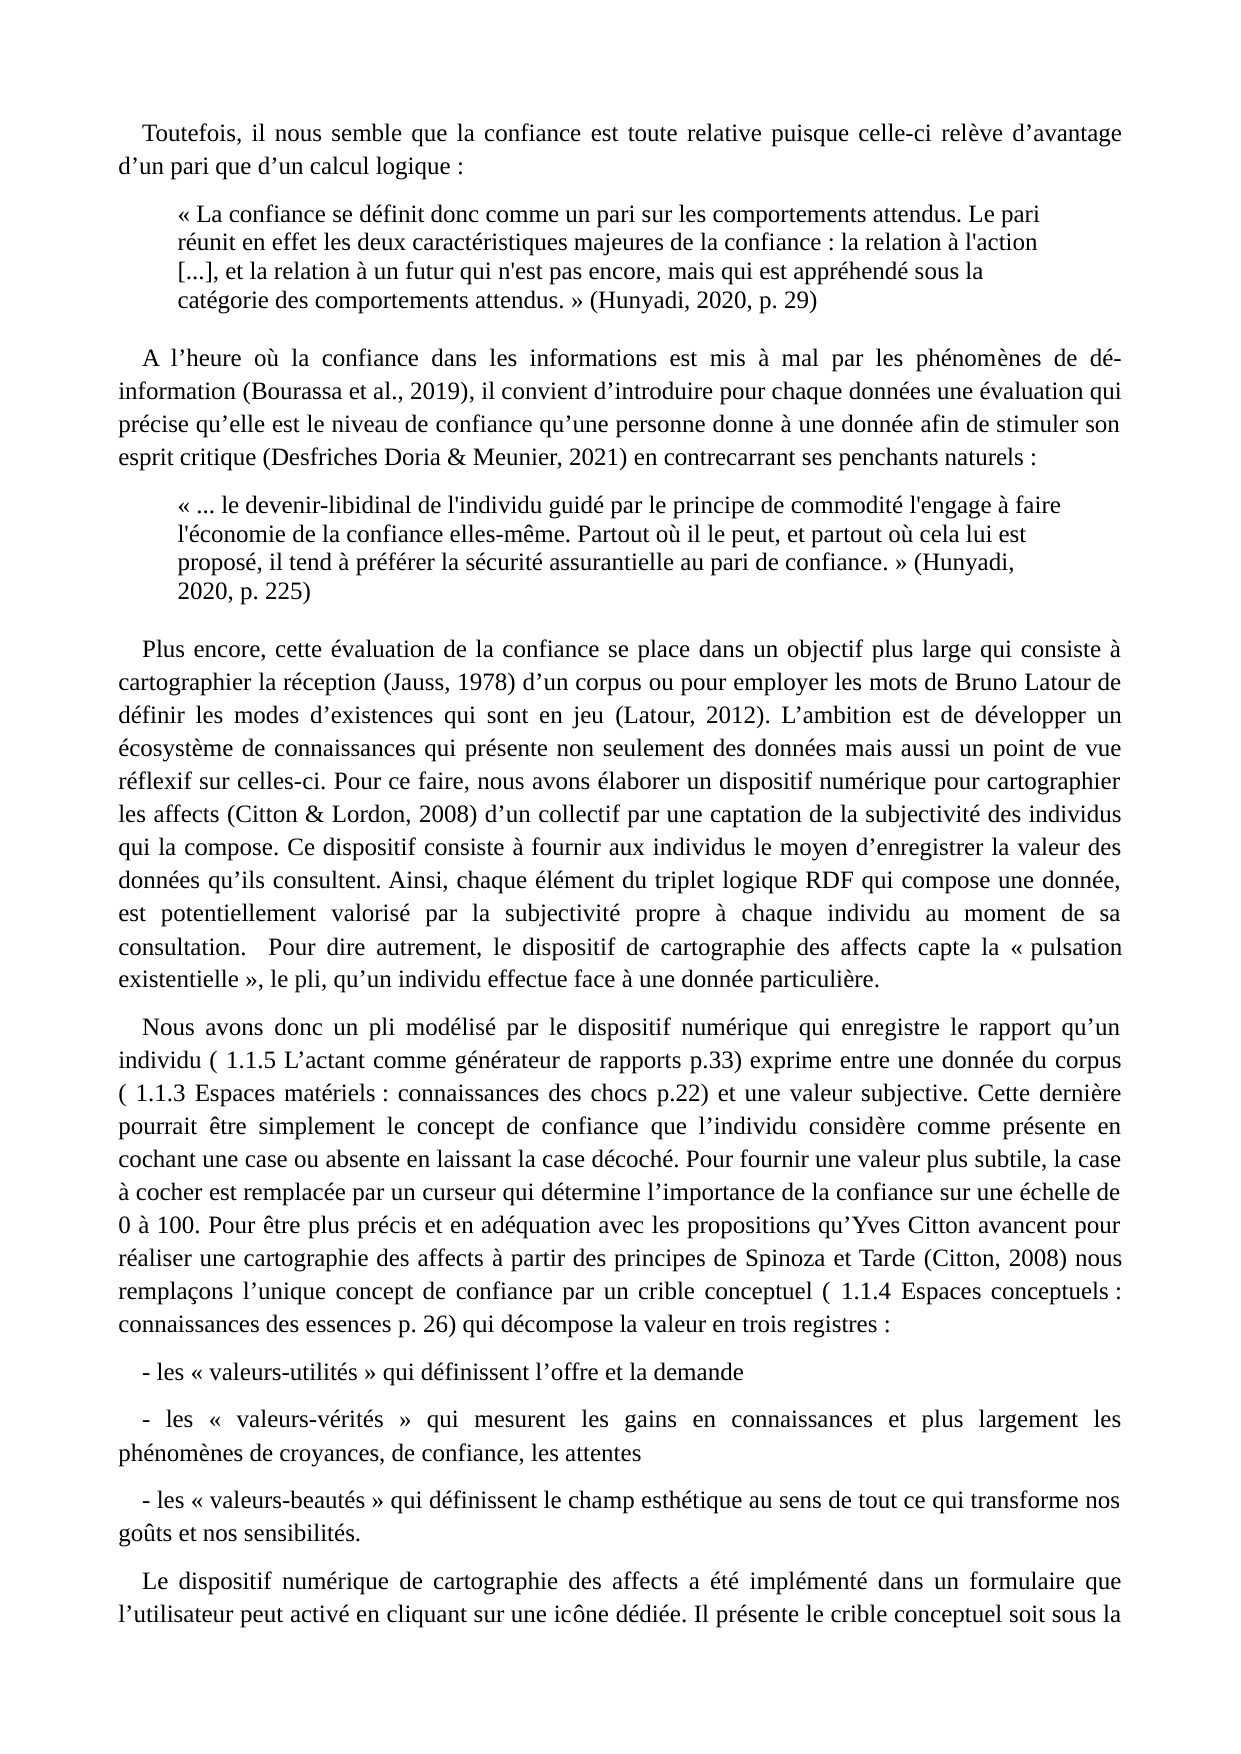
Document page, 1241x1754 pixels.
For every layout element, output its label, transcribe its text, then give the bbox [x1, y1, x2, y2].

text - les « valeurs-beautés » qui définissent le champ esthétique au sens de tout ce qui transforme nos goûts et nos sensibilités. [118, 1485, 1122, 1547]
text « ... le devenir-libidinal de l'individu guidé par le principe de commodité l'engage à faire l'économie de la confiance elles-même. Partout où il le peut, et partout où cela lui est proposé, il tend à préférer la sécurité assurantielle au pari de confiance. » (Hunyadi, 2020, p. 225) [177, 490, 1063, 605]
text Nous avons donc un pli modélisé par le dispositif numérique qui enregistre le rapport qu’un individu ( 1.1.5 L’actant comme générateur de rapports p.33) exprime entre une donnée du corpus ( 1.1.3 Espaces matériels : connaissances des chocs p.22) et une valeur subjective. Cette dernière pourrait être simplement le concept de confiance que l’individu considère comme présente en cochant une case ou absente en laissant la case décoché. Pour fournir une valeur plus subtile, la case à cocher est remplacée par un curseur qui détermine l’importance de la confiance sur une échelle de 0 à 100. Pour être plus précis et en adéquation avec les propositions qu’Yves Citton avancent pour réaliser une cartographie des affects à partir des principes de Spinoza et Tarde (Citton, 2008) nous remplaçons l’unique concept de confiance par un crible conceptuel ( 1.1.4 Espaces conceptuels : connaissances des essences p. 26) qui décompose la valeur en trois registres : [118, 1012, 1122, 1338]
text « La confiance se définit donc comme un pari sur les comportements attendus. Le pari réunit en effet les deux caractéristiques majeures de la confiance : la relation à l'action [...], et la relation à un futur qui n'est pas encore, mais qui est appréhendé sous la catégorie des comportements attendus. » (Hunyadi, 2020, p. 29) [177, 199, 1063, 314]
text A l’heure où la confiance dans les informations est mis à mal par les phénomènes de dé-information (Bourassa et al., 2019), il convient d’introduire pour chaque données une évaluation qui précise qu’elle est le niveau de confiance qu’une personne donne à une donnée afin de stimuler son esprit critique (Desfriches Doria & Meunier, 2021) en contrecarrant ses penchants naturels : [118, 343, 1122, 471]
text Toutefois, il nous semble que la confiance est toute relative puisque celle-ci relève d’avantage d’un pari que d’un calcul logique : [118, 118, 1122, 180]
text - les « valeurs-vérités » qui mesurent les gains en connaissances et plus largement les phénomènes de croyances, de confiance, les attentes [118, 1404, 1122, 1466]
text Plus encore, cette évaluation de la confiance se place dans un objectif plus large qui consiste à cartographier la réception (Jauss, 1978) d’un corpus ou pour employer les mots de Bruno Latour de définir les modes d’existences qui sont en jeu (Latour, 2012). L’ambition est de développer un écosystème de connaissances qui présente non seulement des données mais aussi un point de vue réflexif sur celles-ci. Pour ce faire, nous avons élaborer un dispositif numérique pour cartographier les affects (Citton & Lordon, 2008) d’un collectif par une captation de la subjectivité des individus qui la compose. Ce dispositif consiste à fournir aux individus le moyen d’enregistrer la valeur des données qu’ils consultent. Ainsi, chaque élément du triplet logique RDF qui compose une donnée, est potentiellement valorisé par la subjectivité propre à chaque individu au moment de sa consultation. Pour dire autrement, le dispositif de cartographie des affects capte la « pulsation existentielle », le pli, qu’un individu effectue face à une donnée particulière. [118, 634, 1122, 993]
text - les « valeurs-utilités » qui définissent l’offre et la demande [118, 1357, 1122, 1386]
text Le dispositif numérique de cartographie des affects a été implémenté dans un formulaire que l’utilisateur peut activé en cliquant sur une icône dédiée. Il présente le crible conceptuel soit sous la [118, 1566, 1122, 1628]
